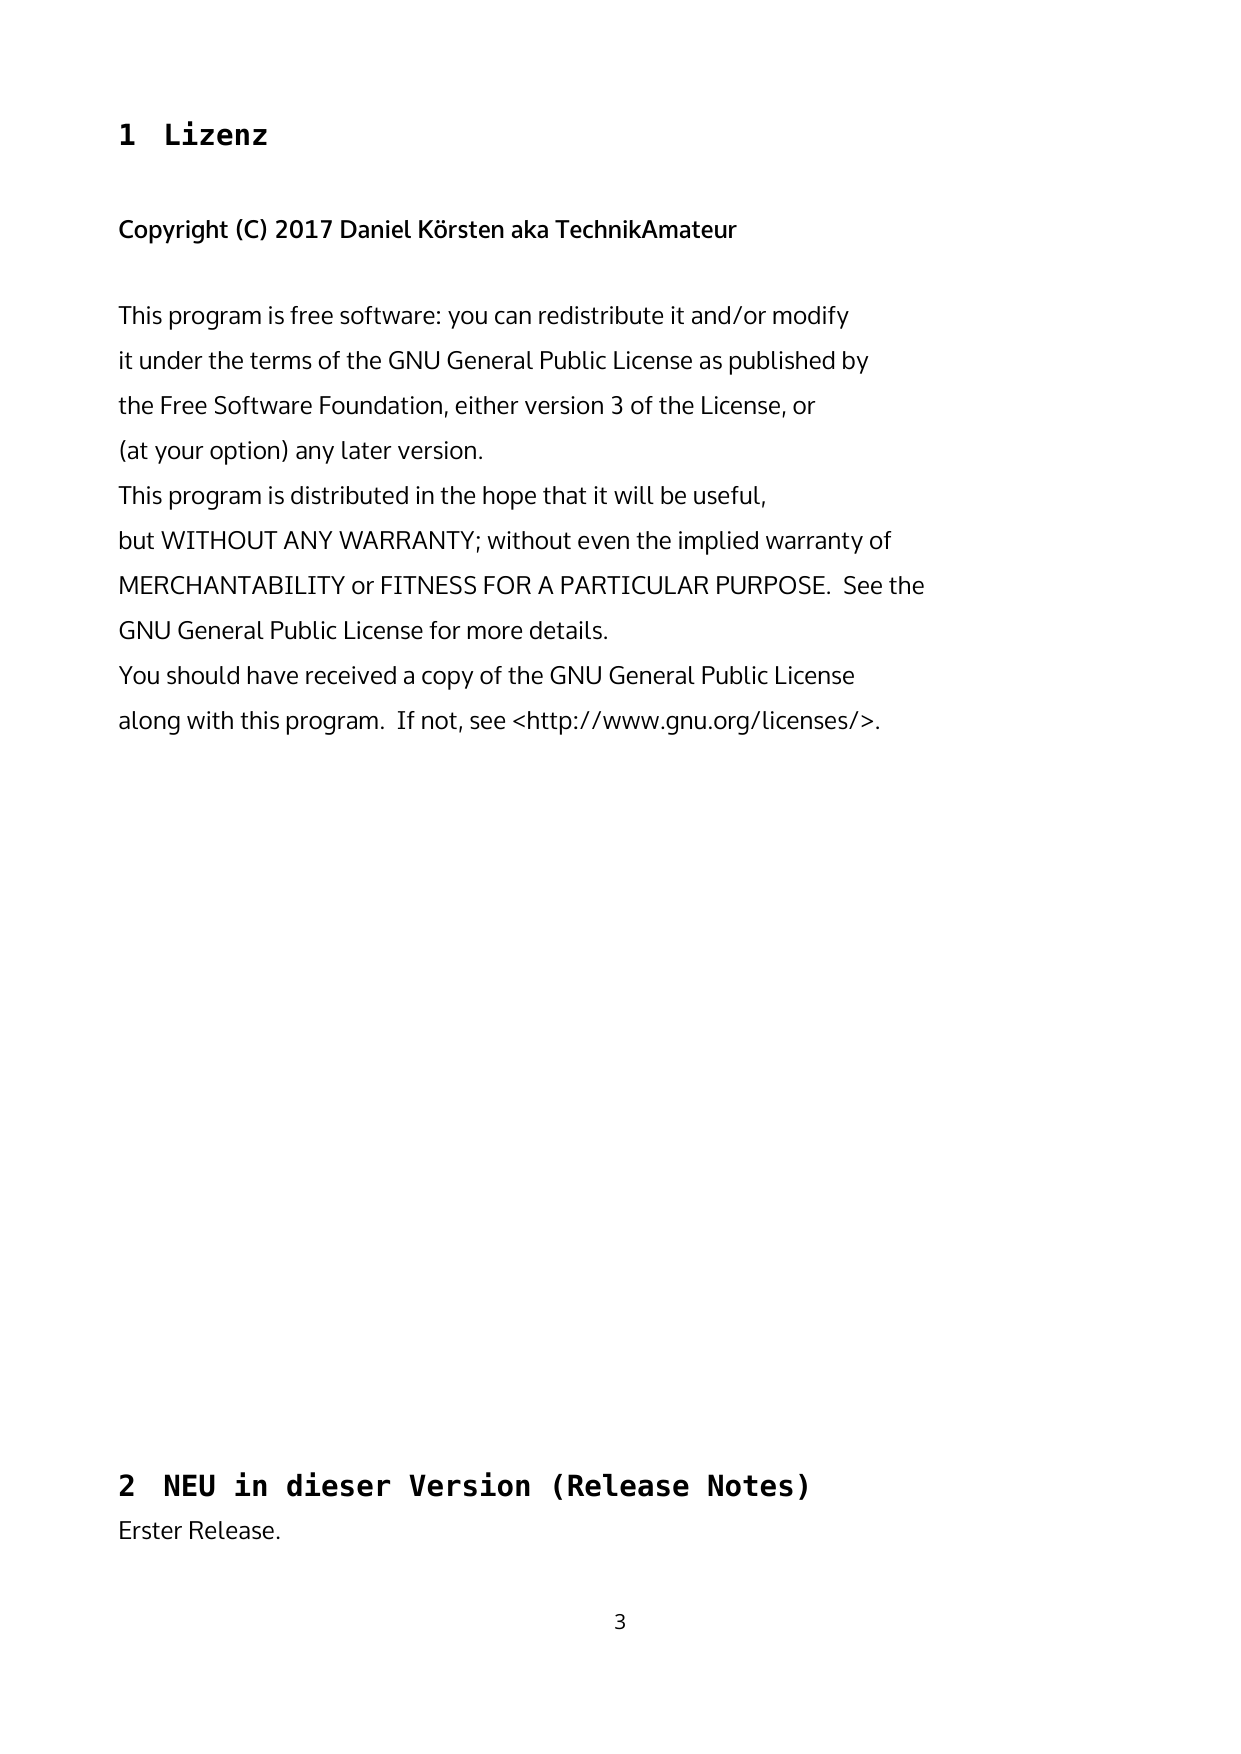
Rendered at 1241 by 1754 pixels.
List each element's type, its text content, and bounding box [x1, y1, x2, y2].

text along with this program. If not, see <http://www.gnu.org/licenses/>. [118, 705, 1122, 737]
text MERCHANTABILITY or FITNESS FOR A PARTICULAR PURPOSE. See the [118, 570, 1122, 602]
text but WITHOUT ANY WARRANTY; without even the implied warranty of [118, 525, 1122, 557]
text You should have received a copy of the GNU General Public License [118, 660, 1122, 692]
text This program is distributed in the hope that it will be useful, [118, 480, 1122, 512]
text This program is free software: you can redistribute it and/or modify [118, 300, 1122, 332]
subtitle 1 Lizenz [118, 118, 1122, 152]
text the Free Software Foundation, either version 3 of the License, or [118, 390, 1122, 422]
text Erster Release. [118, 1515, 1122, 1548]
text Copyright (C) 2017 Daniel Körsten aka TechnikAmateur [118, 209, 1122, 246]
text (at your option) any later version. [118, 435, 1122, 467]
text GNU General Public License for more details. [118, 615, 1122, 647]
subtitle 2 NEU in dieser Version (Release Notes) [118, 1469, 1122, 1503]
text it under the terms of the GNU General Public License as published by [118, 345, 1122, 377]
